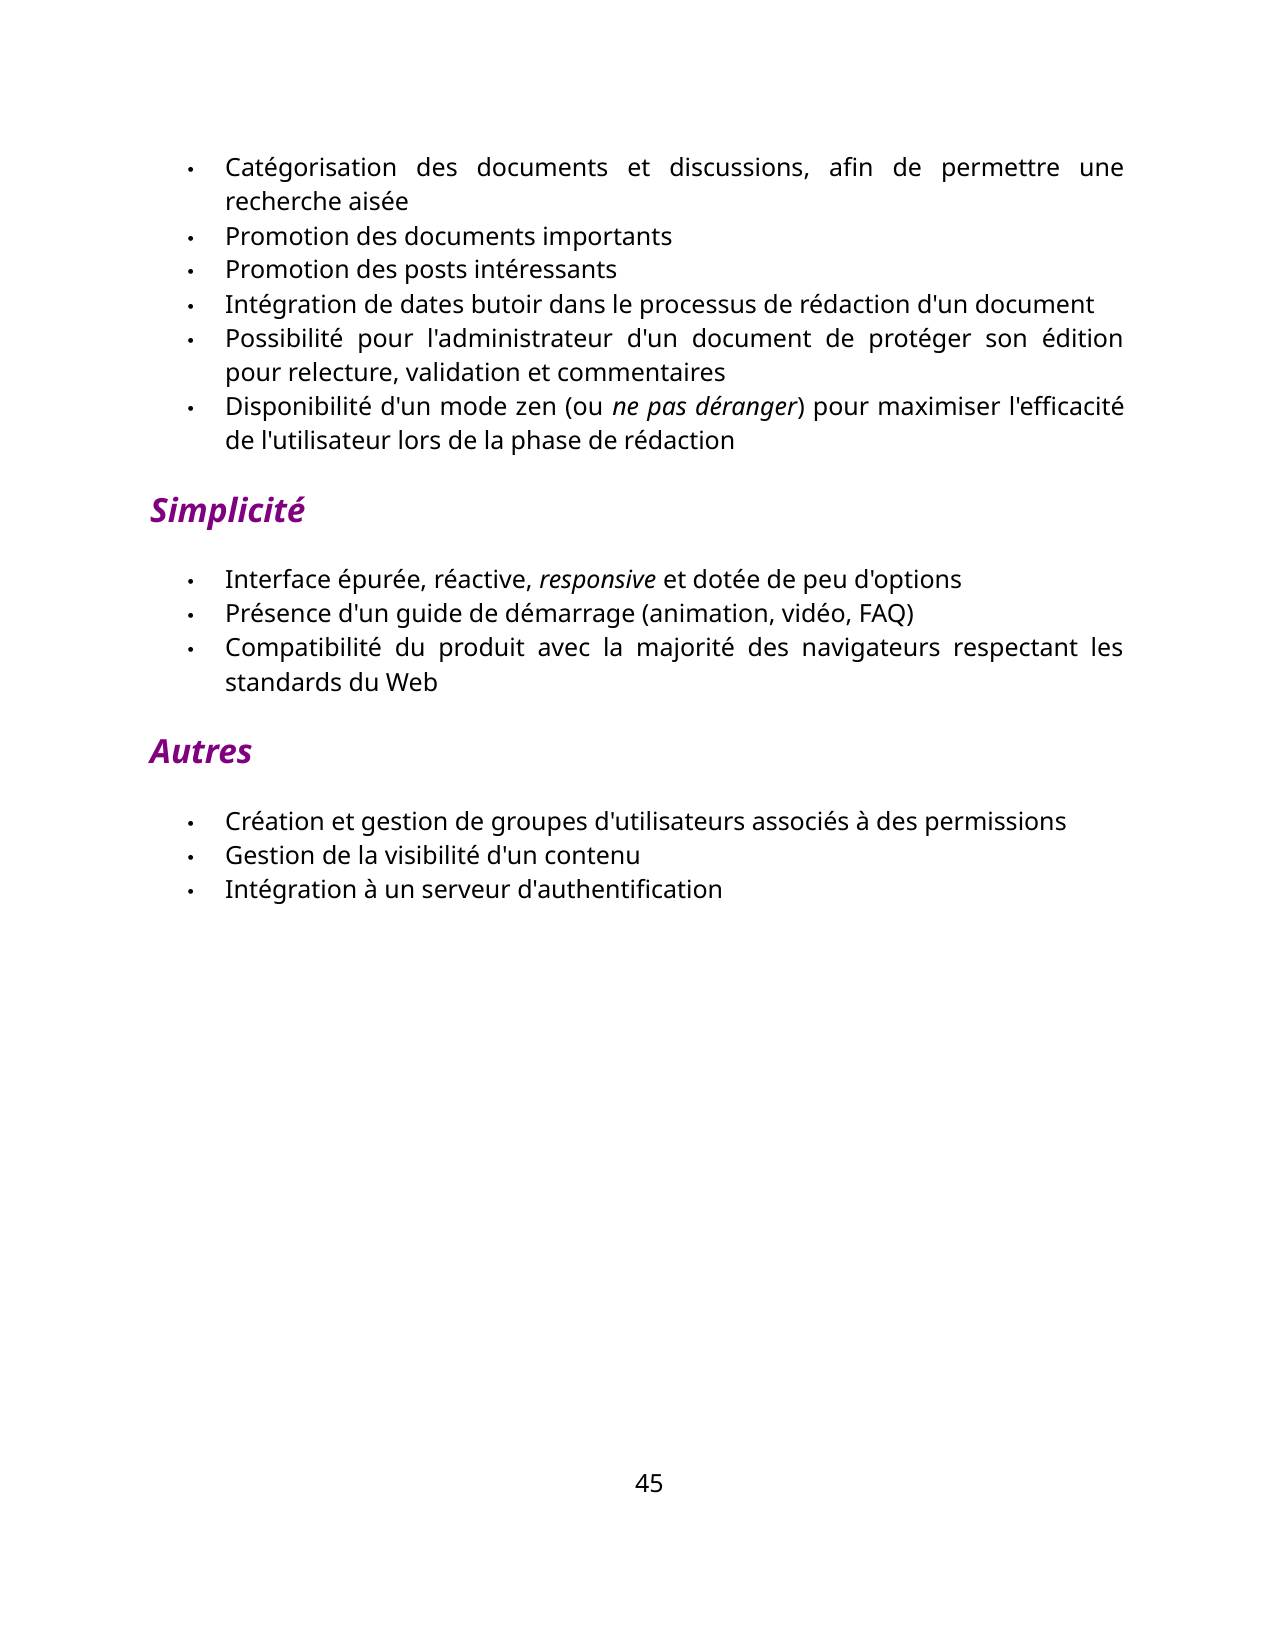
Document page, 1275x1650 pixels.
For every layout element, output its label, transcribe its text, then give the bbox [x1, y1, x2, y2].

subtitle Simplicité [150, 487, 1125, 532]
list Disponibilité d'un mode zen (ou ne pas déranger) pour maximiser l'efficacité de l'utilisateur lors de la phase de rédaction [187, 388, 1125, 457]
list Compatibilité du produit avec la majorité des navigateurs respectant les standards du Web [187, 630, 1125, 698]
list Catégorisation des documents et discussions, afin de permettre une recherche aisée [187, 150, 1125, 218]
list Création et gestion de groupes d'utilisateurs associés à des permissions [187, 804, 1125, 838]
list Interface épurée, réactive, responsive et dotée de peu d'options [187, 562, 1125, 596]
list Présence d'un guide de démarrage (animation, vidéo, FAQ) [187, 596, 1125, 630]
list Gestion de la visibilité d'un contenu [187, 838, 1125, 872]
list Intégration à un serveur d'authentification [187, 872, 1125, 906]
list Possibilité pour l'administrateur d'un document de protéger son édition pour relecture, validation et commentaires [187, 320, 1125, 388]
list Promotion des documents importants [187, 218, 1125, 252]
list Promotion des posts intéressants [187, 252, 1125, 286]
list Intégration de dates butoir dans le processus de rédaction d'un document [187, 286, 1125, 320]
subtitle Autres [150, 728, 1125, 774]
